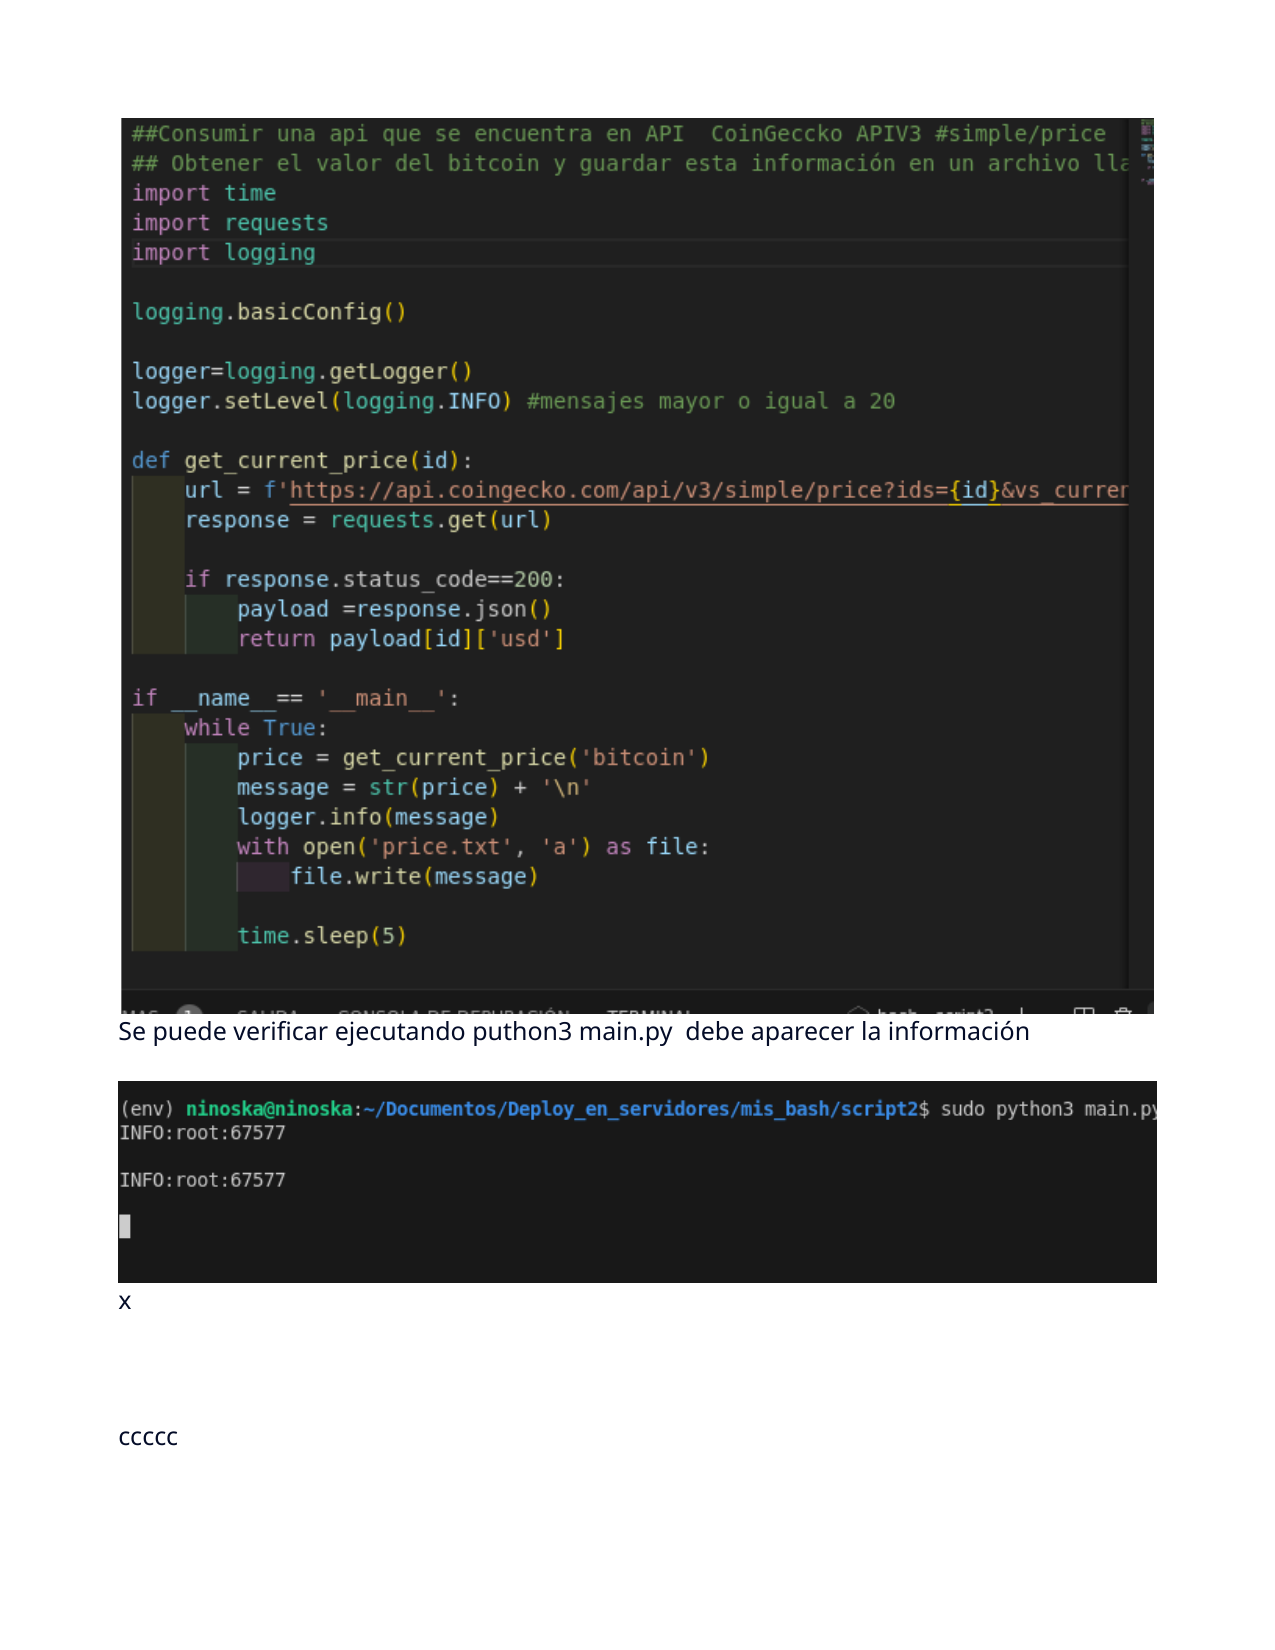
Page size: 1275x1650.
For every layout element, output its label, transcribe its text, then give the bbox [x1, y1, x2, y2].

text ccccc [118, 1419, 1157, 1453]
text x [118, 1283, 1157, 1317]
picture [118, 1081, 1157, 1283]
picture [121, 118, 1154, 1014]
text Se puede verificar ejecutando puthon3 main.py debe aparecer la información [118, 118, 1157, 1047]
